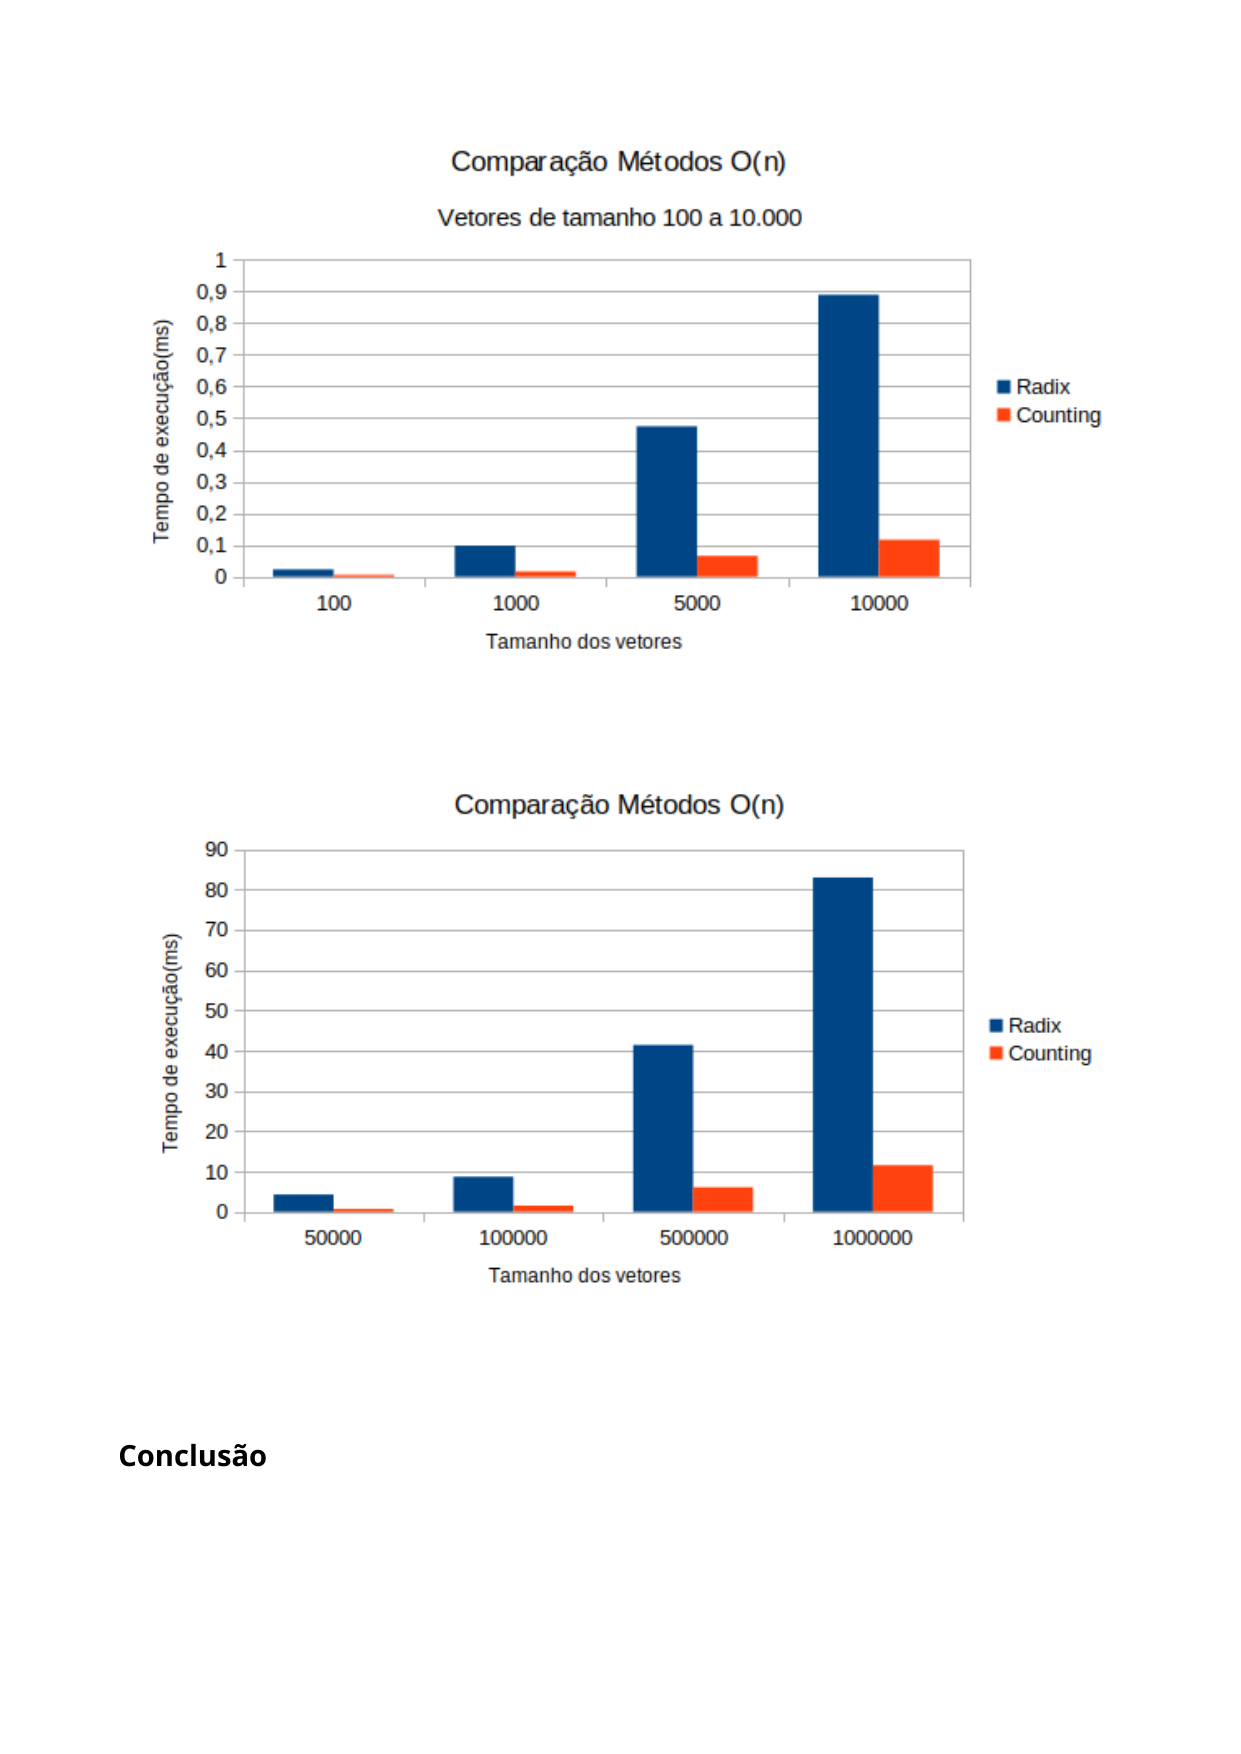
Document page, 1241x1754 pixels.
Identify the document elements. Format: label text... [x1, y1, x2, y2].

text Conclusão [118, 1436, 1122, 1475]
picture [127, 762, 1113, 1317]
picture [117, 118, 1123, 684]
